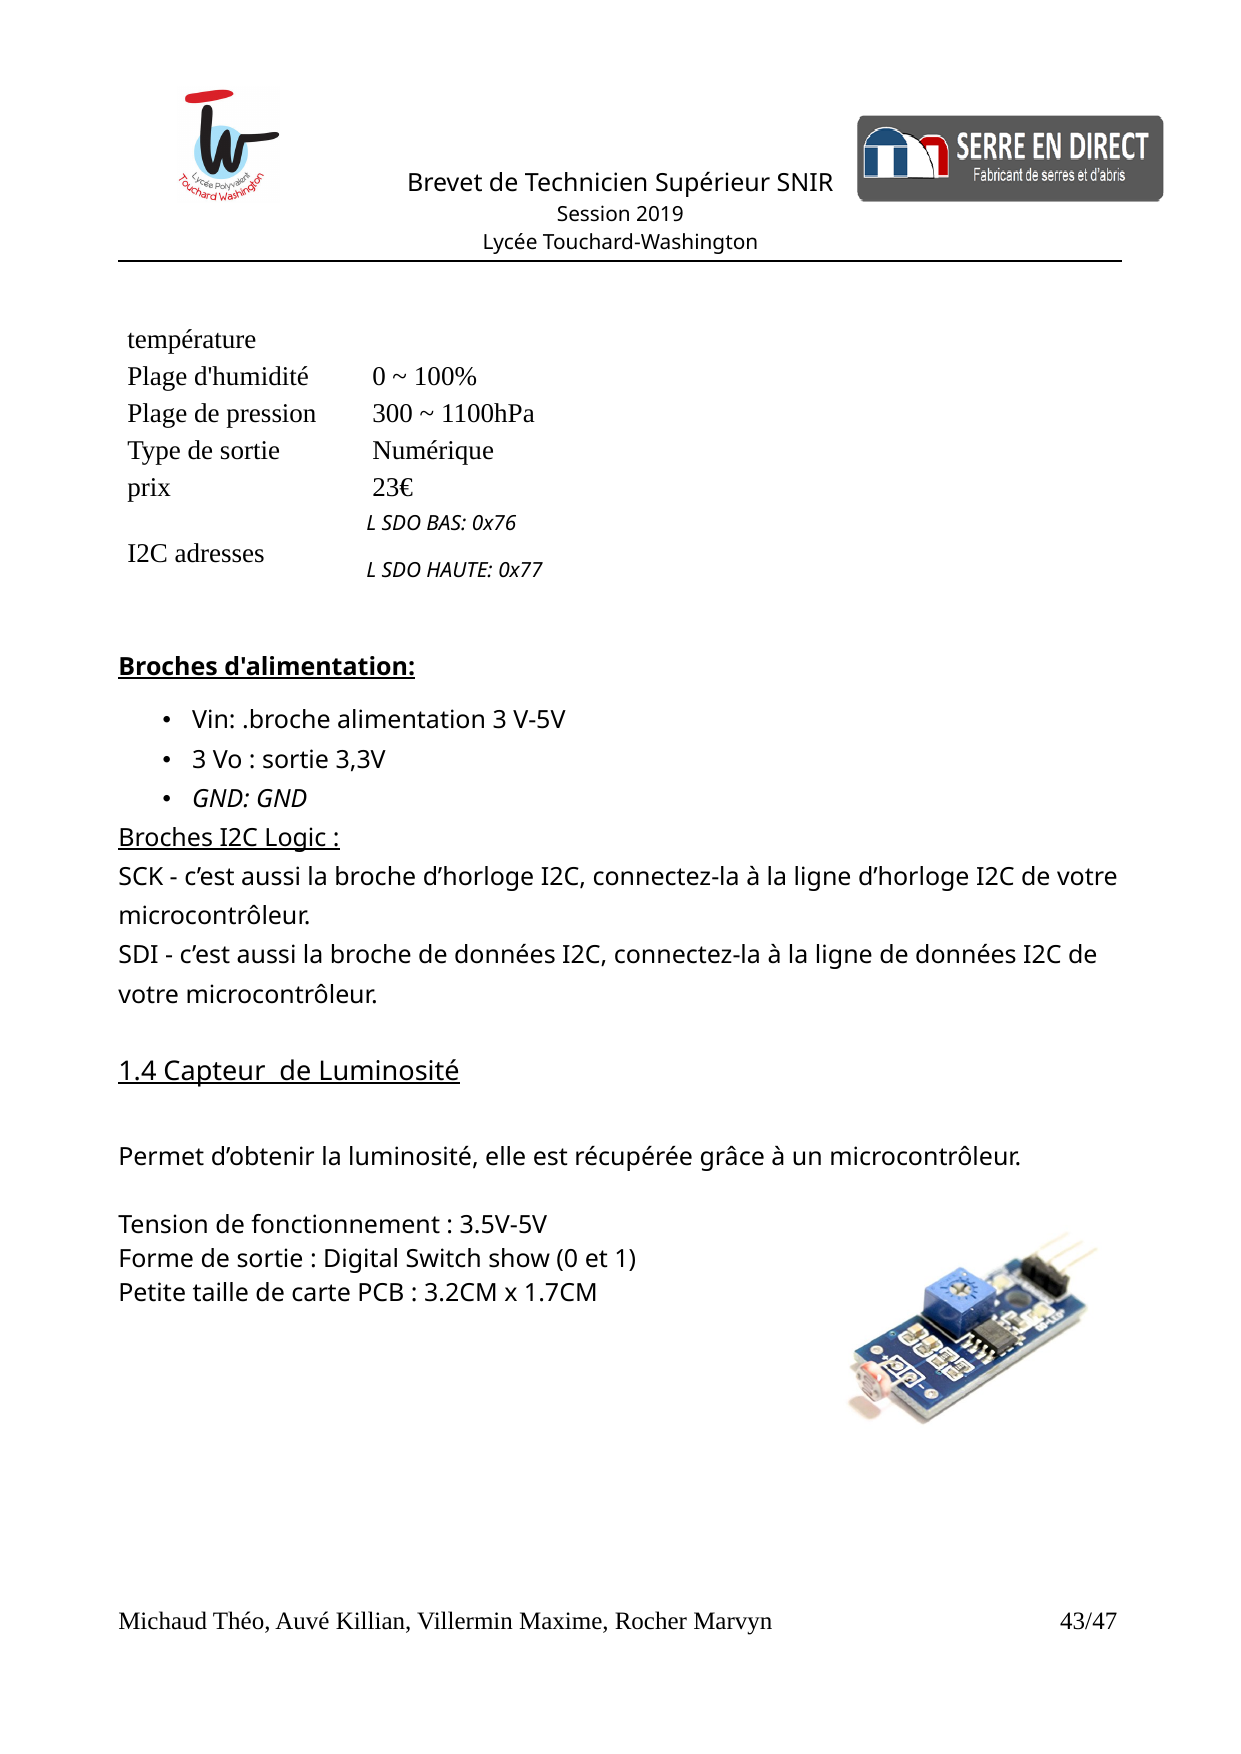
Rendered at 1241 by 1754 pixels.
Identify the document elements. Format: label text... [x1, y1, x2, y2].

table_cell I2C adresses [118, 505, 363, 601]
subtitle 1.4 Capteur de Luminosité [118, 1051, 1122, 1088]
list 3 Vo : sortie 3,3V [162, 741, 1122, 775]
text Forme de sortie : Digital Switch show (0 et 1) [118, 1241, 839, 1275]
table_cell température [118, 320, 363, 357]
table_cell Numérique [363, 431, 715, 468]
picture [839, 1191, 1104, 1456]
table_cell L SDO BAS: 0x76 L SDO HAUTE: 0x77 [363, 505, 715, 601]
table_cell Plage de pression [118, 394, 363, 431]
table_cell 300 ~ 1100hPa [363, 394, 715, 431]
table_cell Type de sortie [118, 431, 363, 468]
text Broches I2C Logic : SCK - c’est aussi la broche d’horloge I2C, connectez-la à la ligne d’horloge I2C de votre microcontrôleur. SDI - c’est aussi la broche de données I2C, connectez-la à la ligne de données I2C de votre microcontrôleur. [118, 820, 1122, 1010]
table_cell prix [118, 468, 363, 505]
table_cell Plage d'humidité [118, 357, 363, 394]
text Petite taille de carte PCB : 3.2CM x 1.7CM [118, 1275, 839, 1309]
table_cell 23€ [363, 468, 715, 505]
table_cell 0 ~ 100% [363, 357, 715, 394]
list Vin: .broche alimentation 3 V-5V [162, 702, 1122, 736]
picture [176, 86, 281, 203]
text Permet d’obtenir la luminosité, elle est récupérée grâce à un microcontrôleur. [118, 1139, 1122, 1173]
text Tension de fonctionnement : 3.5V-5V [118, 1207, 839, 1241]
picture [852, 113, 1167, 206]
table_cell [363, 320, 715, 357]
text Broches d'alimentation: [118, 648, 1122, 682]
list GND: GND [162, 781, 1122, 814]
